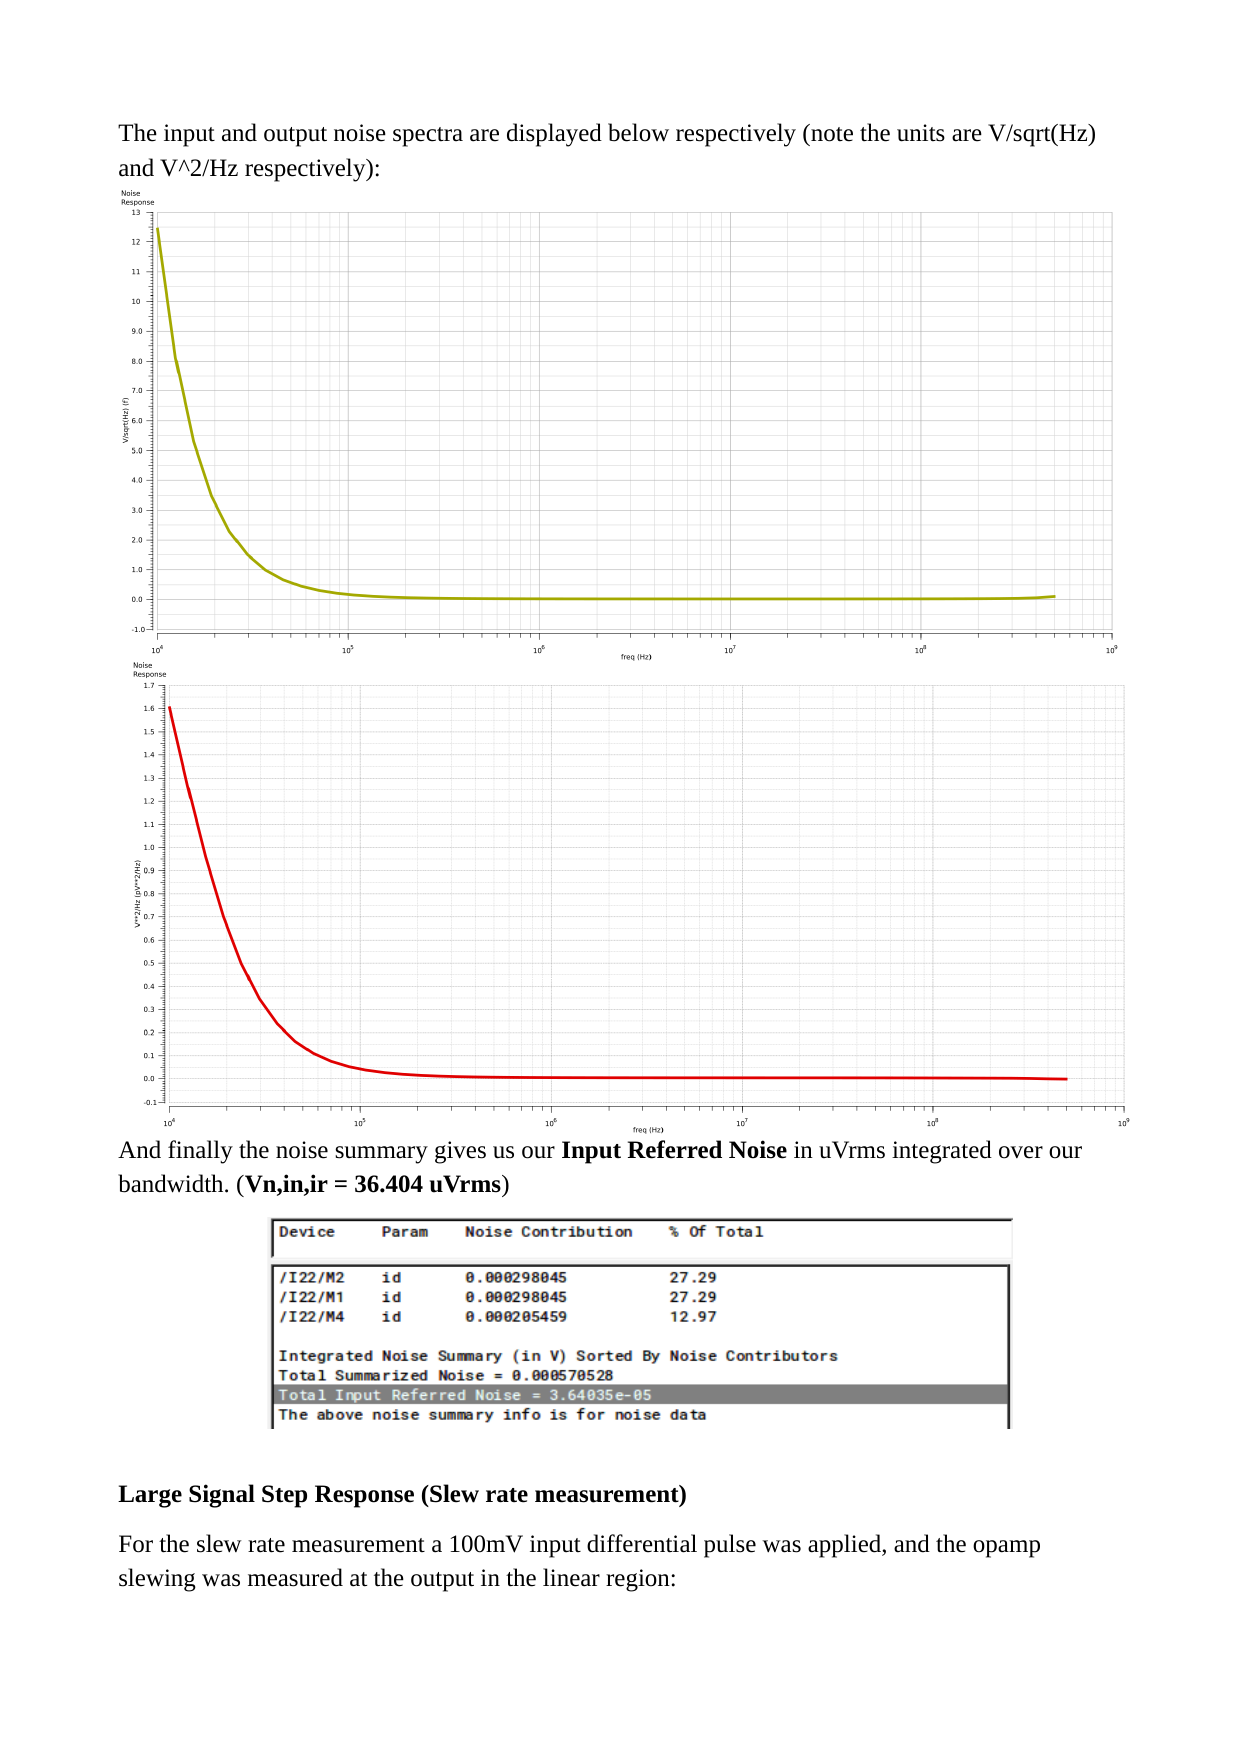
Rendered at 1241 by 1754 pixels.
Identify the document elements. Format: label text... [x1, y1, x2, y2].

picture [118, 190, 1135, 1136]
text The input and output noise spectra are displayed below respectively (note the units are V/sqrt(Hz) and V^2/Hz respectively): [118, 118, 1122, 181]
text For the slew rate measurement a 100mV input differential pulse was applied, and the opamp slewing was measured at the output in the linear region: [118, 1529, 1122, 1592]
text Large Signal Step Response (Slew rate measurement) [118, 1479, 1122, 1508]
text And finally the noise summary gives us our Input Referred Noise in uVrms integrated over our bandwidth. (Vn,in,ir = 36.404 uVrms) [118, 663, 1122, 1198]
picture [267, 1217, 1013, 1429]
